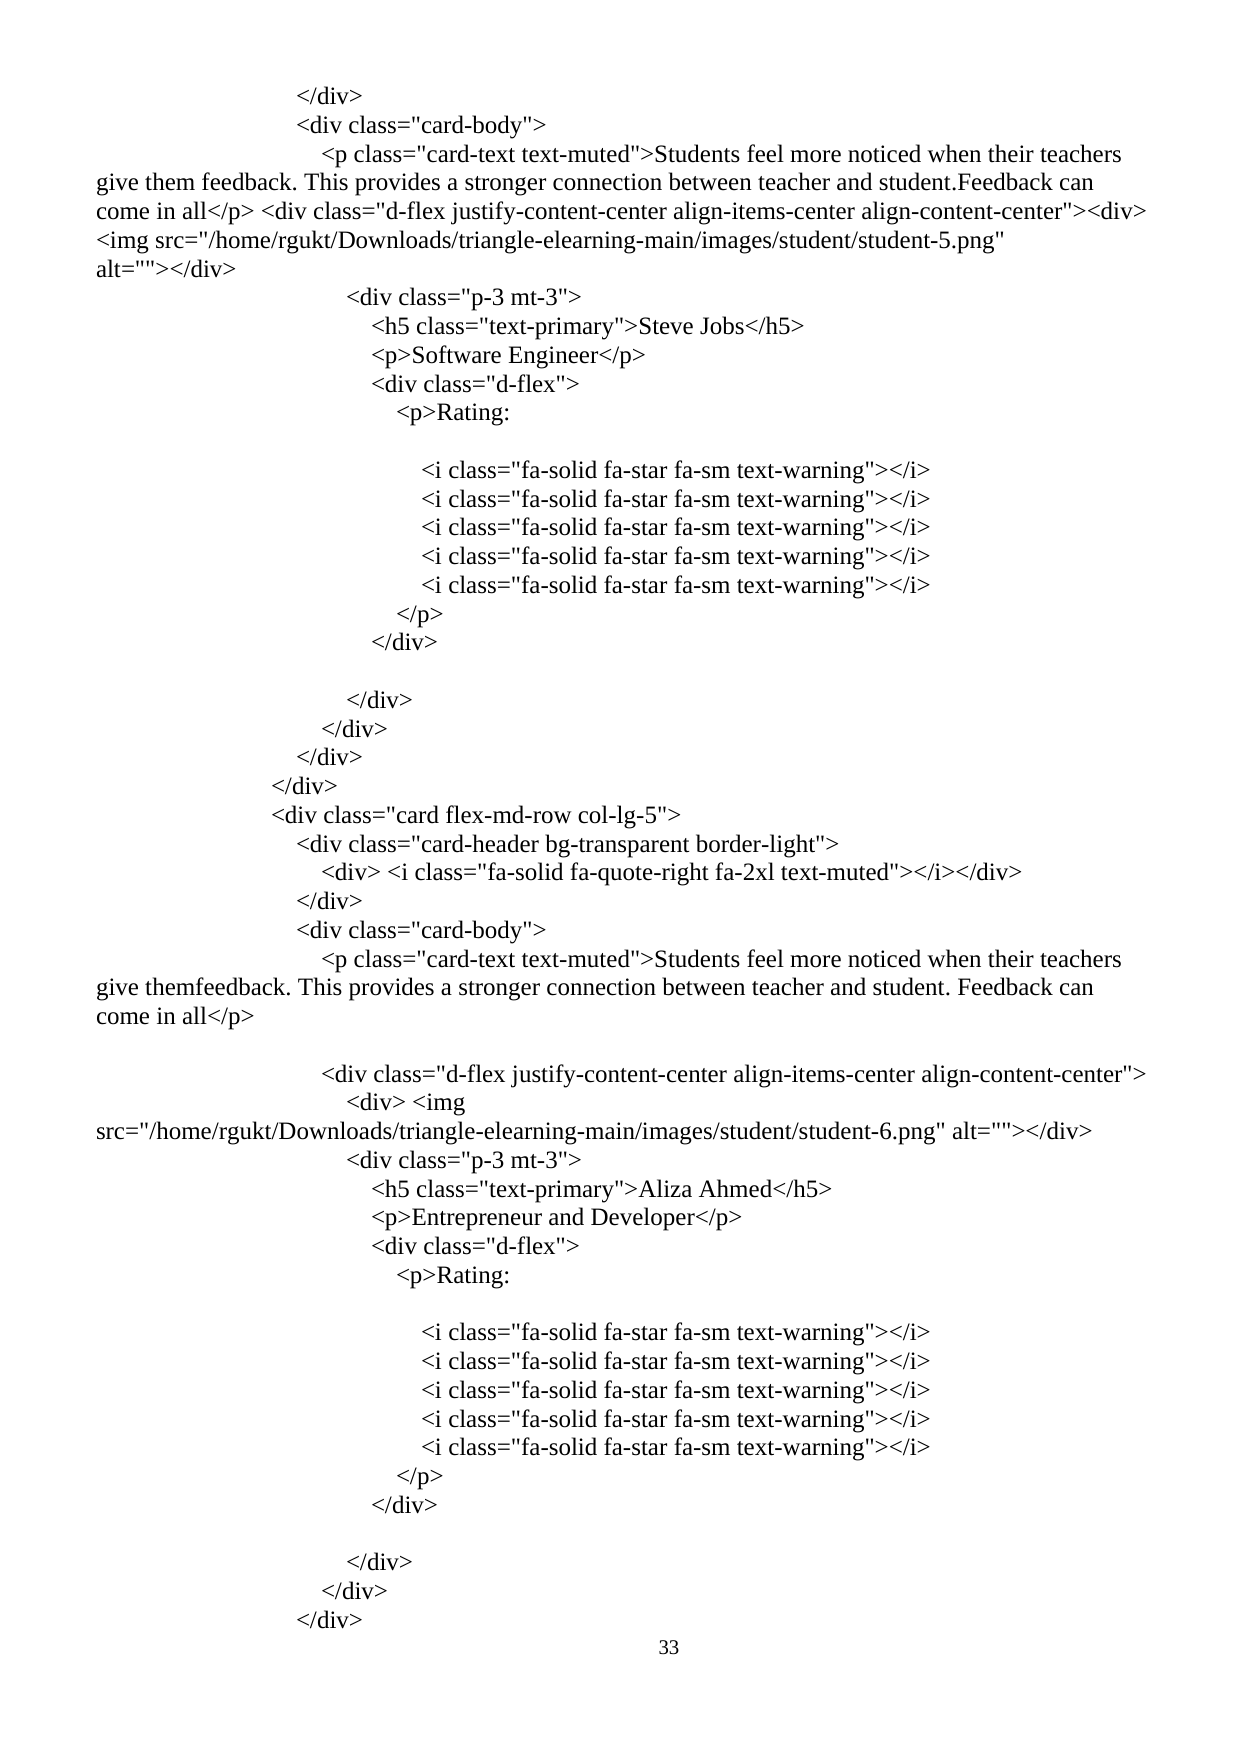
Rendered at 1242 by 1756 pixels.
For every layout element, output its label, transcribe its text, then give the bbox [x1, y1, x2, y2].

text <div class="p-3 mt-3"> [96, 1145, 1152, 1174]
text <i class="fa-solid fa-star fa-sm text-warning"></i> [96, 541, 1152, 570]
text </p> [96, 1461, 1152, 1490]
text </div> [96, 886, 1152, 915]
text <p>Software Engineer</p> [96, 340, 1152, 369]
text <i class="fa-solid fa-star fa-sm text-warning"></i> [96, 1375, 1152, 1404]
text <div class="card-body"> [96, 915, 1152, 944]
text <i class="fa-solid fa-star fa-sm text-warning"></i> [96, 1346, 1152, 1375]
text <i class="fa-solid fa-star fa-sm text-warning"></i> [96, 455, 1152, 484]
text </div> [96, 81, 1152, 110]
text </div> [96, 1490, 1152, 1519]
text <p class="card-text text-muted">Students feel more noticed when their teachers give them feedback. This provides a stronger connection between teacher and student.Feedback can come in all</p> <div class="d-flex justify-content-center align-items-center align-content-center"><div> <img src="/home/rgukt/Downloads/triangle-elearning-main/images/student/student-5.png" alt=""></div> [96, 139, 1152, 282]
text </div> [96, 714, 1152, 742]
text <div class="card-body"> [96, 110, 1152, 139]
text <div class="d-flex"> [96, 1231, 1152, 1260]
text <div class="card flex-md-row col-lg-5"> [96, 800, 1152, 829]
text <h5 class="text-primary">Aliza Ahmed</h5> [96, 1174, 1152, 1202]
text </div> [96, 771, 1152, 800]
text </div> [96, 1547, 1152, 1576]
text <div class="d-flex"> [96, 369, 1152, 397]
text <i class="fa-solid fa-star fa-sm text-warning"></i> [96, 1317, 1152, 1346]
text </div> [96, 1576, 1152, 1605]
text </div> [96, 742, 1152, 771]
text <p>Entrepreneur and Developer</p> [96, 1202, 1152, 1231]
text </div> [96, 685, 1152, 714]
text <i class="fa-solid fa-star fa-sm text-warning"></i> [96, 484, 1152, 512]
text <p>Rating: [96, 397, 1152, 426]
text <i class="fa-solid fa-star fa-sm text-warning"></i> [96, 570, 1152, 599]
text <p>Rating: [96, 1260, 1152, 1289]
text <p class="card-text text-muted">Students feel more noticed when their teachers give themfeedback. This provides a stronger connection between teacher and student. Feedback can come in all</p> [96, 944, 1152, 1030]
text </div> [96, 627, 1152, 656]
text <i class="fa-solid fa-star fa-sm text-warning"></i> [96, 1404, 1152, 1432]
text <i class="fa-solid fa-star fa-sm text-warning"></i> [96, 512, 1152, 541]
text <div class="d-flex justify-content-center align-items-center align-content-center"> [96, 1059, 1152, 1087]
text <div class="p-3 mt-3"> [96, 282, 1152, 311]
text <div class="card-header bg-transparent border-light"> [96, 829, 1152, 857]
text <div> <i class="fa-solid fa-quote-right fa-2xl text-muted"></i></div> [96, 857, 1152, 886]
text </div> [96, 1605, 1152, 1634]
text <div> <img src="/home/rgukt/Downloads/triangle-elearning-main/images/student/student-6.png" alt=""></div> [96, 1087, 1152, 1145]
text </p> [96, 599, 1152, 627]
text <i class="fa-solid fa-star fa-sm text-warning"></i> [96, 1432, 1152, 1461]
text <h5 class="text-primary">Steve Jobs</h5> [96, 311, 1152, 340]
